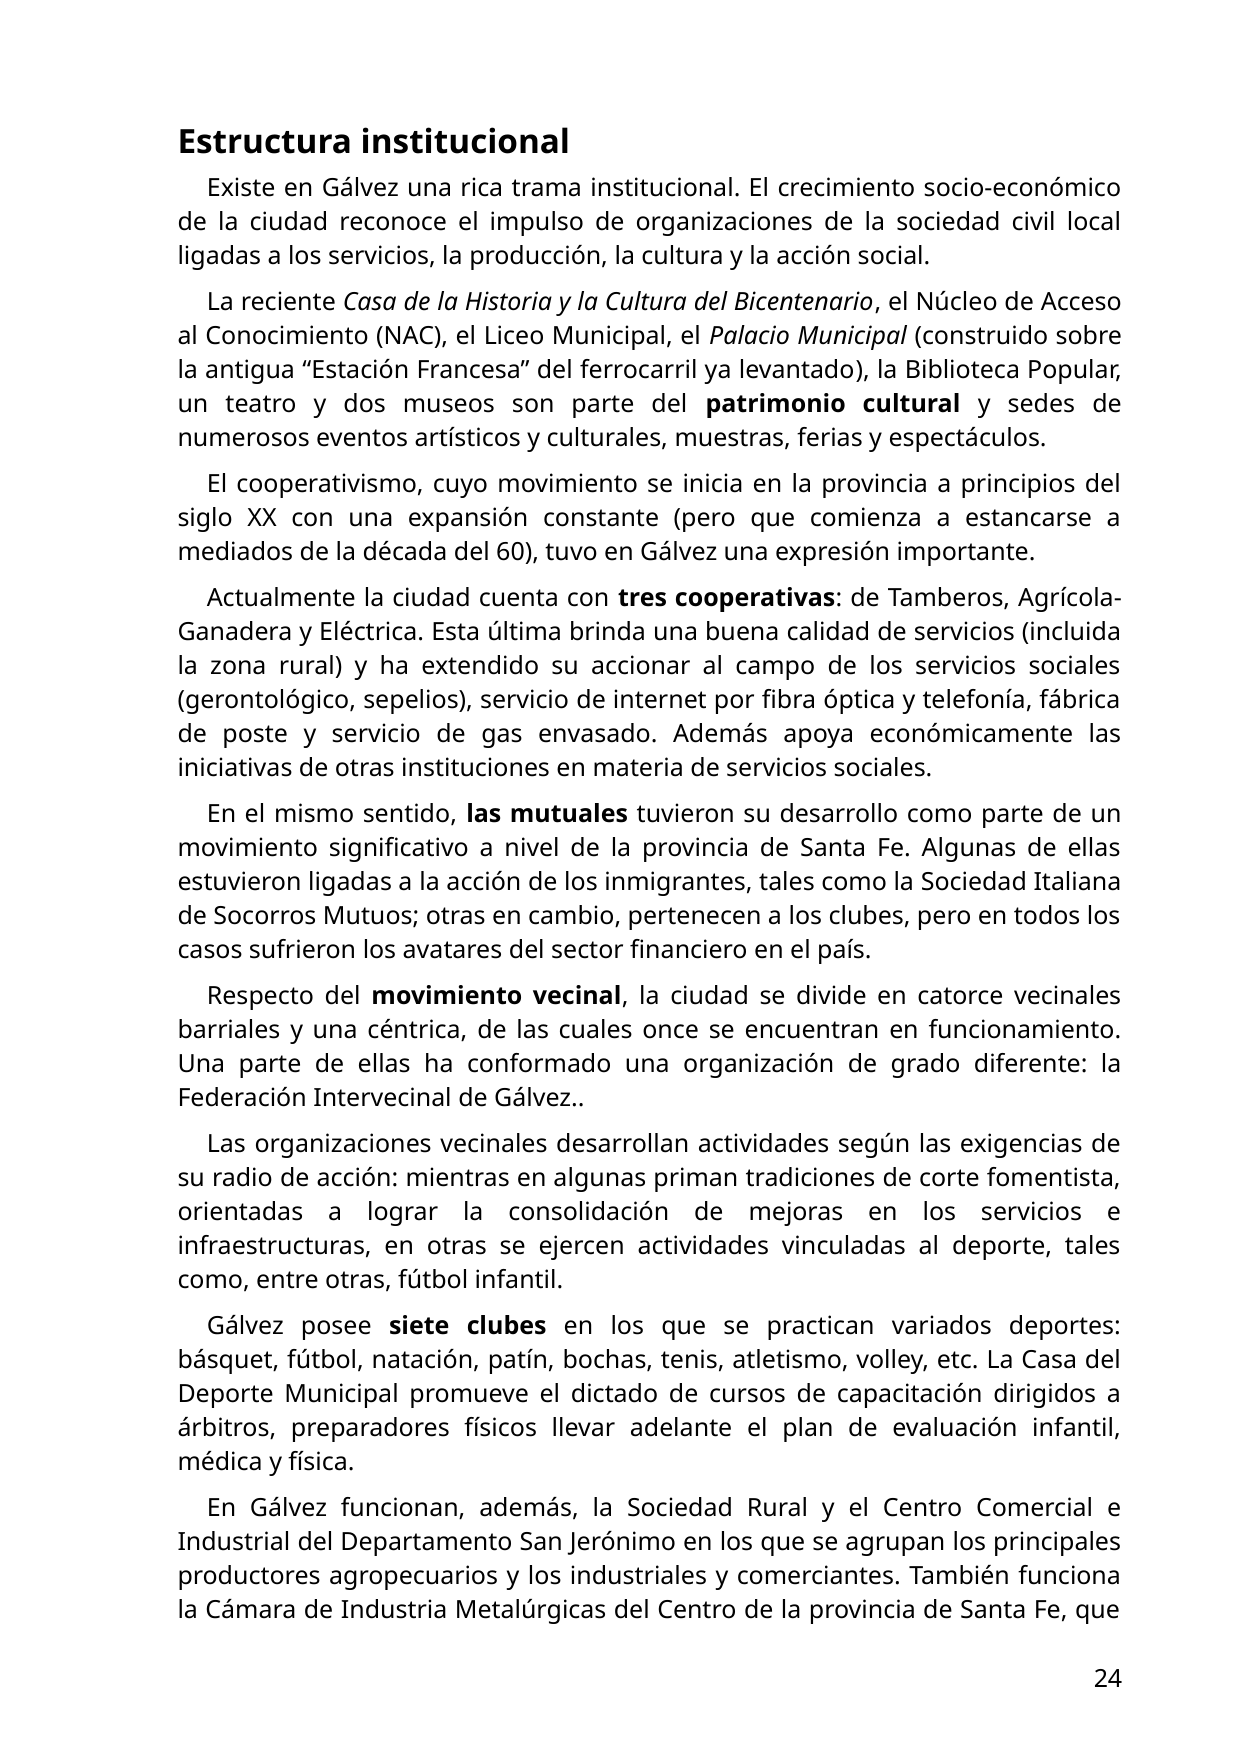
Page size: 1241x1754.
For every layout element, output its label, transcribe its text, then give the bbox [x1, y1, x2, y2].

text Respecto del movimiento vecinal, la ciudad se divide en catorce vecinales barriales y una céntrica, de las cuales once se encuentran en funcionamiento. Una parte de ellas ha conformado una organización de grado diferente: la Federación Intervecinal de Gálvez.. [177, 978, 1122, 1114]
text La reciente Casa de la Historia y la Cultura del Bicentenario, el Núcleo de Acceso al Conocimiento (NAC), el Liceo Municipal, el Palacio Municipal (construido sobre la antigua “Estación Francesa” del ferrocarril ya levantado), la Biblioteca Popular, un teatro y dos museos son parte del patrimonio cultural y sedes de numerosos eventos artísticos y culturales, muestras, ferias y espectáculos. [177, 283, 1122, 454]
text El cooperativismo, cuyo movimiento se inicia en la provincia a principios del siglo XX con una expansión constante (pero que comienza a estancarse a mediados de la década del 60), tuvo en Gálvez una expresión importante. [177, 466, 1122, 568]
text En el mismo sentido, las mutuales tuvieron su desarrollo como parte de un movimiento significativo a nivel de la provincia de Santa Fe. Algunas de ellas estuvieron ligadas a la acción de los inmigrantes, tales como la Sociedad Italiana de Socorros Mutuos; otras en cambio, pertenecen a los clubes, pero en todos los casos sufrieron los avatares del sector financiero en el país. [177, 796, 1122, 966]
text Existe en Gálvez una rica trama institucional. El crecimiento socio-económico de la ciudad reconoce el impulso de organizaciones de la sociedad civil local ligadas a los servicios, la producción, la cultura y la acción social. [177, 169, 1122, 272]
text Actualmente la ciudad cuenta con tres cooperativas: de Tamberos, Agrícola-Ganadera y Eléctrica. Esta última brinda una buena calidad de servicios (incluida la zona rural) y ha extendido su accionar al campo de los servicios sociales (gerontológico, sepelios), servicio de internet por fibra óptica y telefonía, fábrica de poste y servicio de gas envasado. Además apoya económicamente las iniciativas de otras instituciones en materia de servicios sociales. [177, 579, 1122, 784]
text Las organizaciones vecinales desarrollan actividades según las exigencias de su radio de acción: mientras en algunas priman tradiciones de corte fomentista, orientadas a lograr la consolidación de mejoras en los servicios e infraestructuras, en otras se ejercen actividades vinculadas al deporte, tales como, entre otras, fútbol infantil. [177, 1126, 1122, 1296]
text Gálvez posee siete clubes en los que se practican variados deportes: básquet, fútbol, natación, patín, bochas, tenis, atletismo, volley, etc. La Casa del Deporte Municipal promueve el dictado de cursos de capacitación dirigidos a árbitros, preparadores físicos llevar adelante el plan de evaluación infantil, médica y física. [177, 1308, 1122, 1478]
text En Gálvez funcionan, además, la Sociedad Rural y el Centro Comercial e Industrial del Departamento San Jerónimo en los que se agrupan los principales productores agropecuarios y los industriales y comerciantes. También funciona la Cámara de Industria Metalúrgicas del Centro de la provincia de Santa Fe, que [177, 1490, 1122, 1626]
subtitle Estructura institucional [177, 118, 1122, 163]
